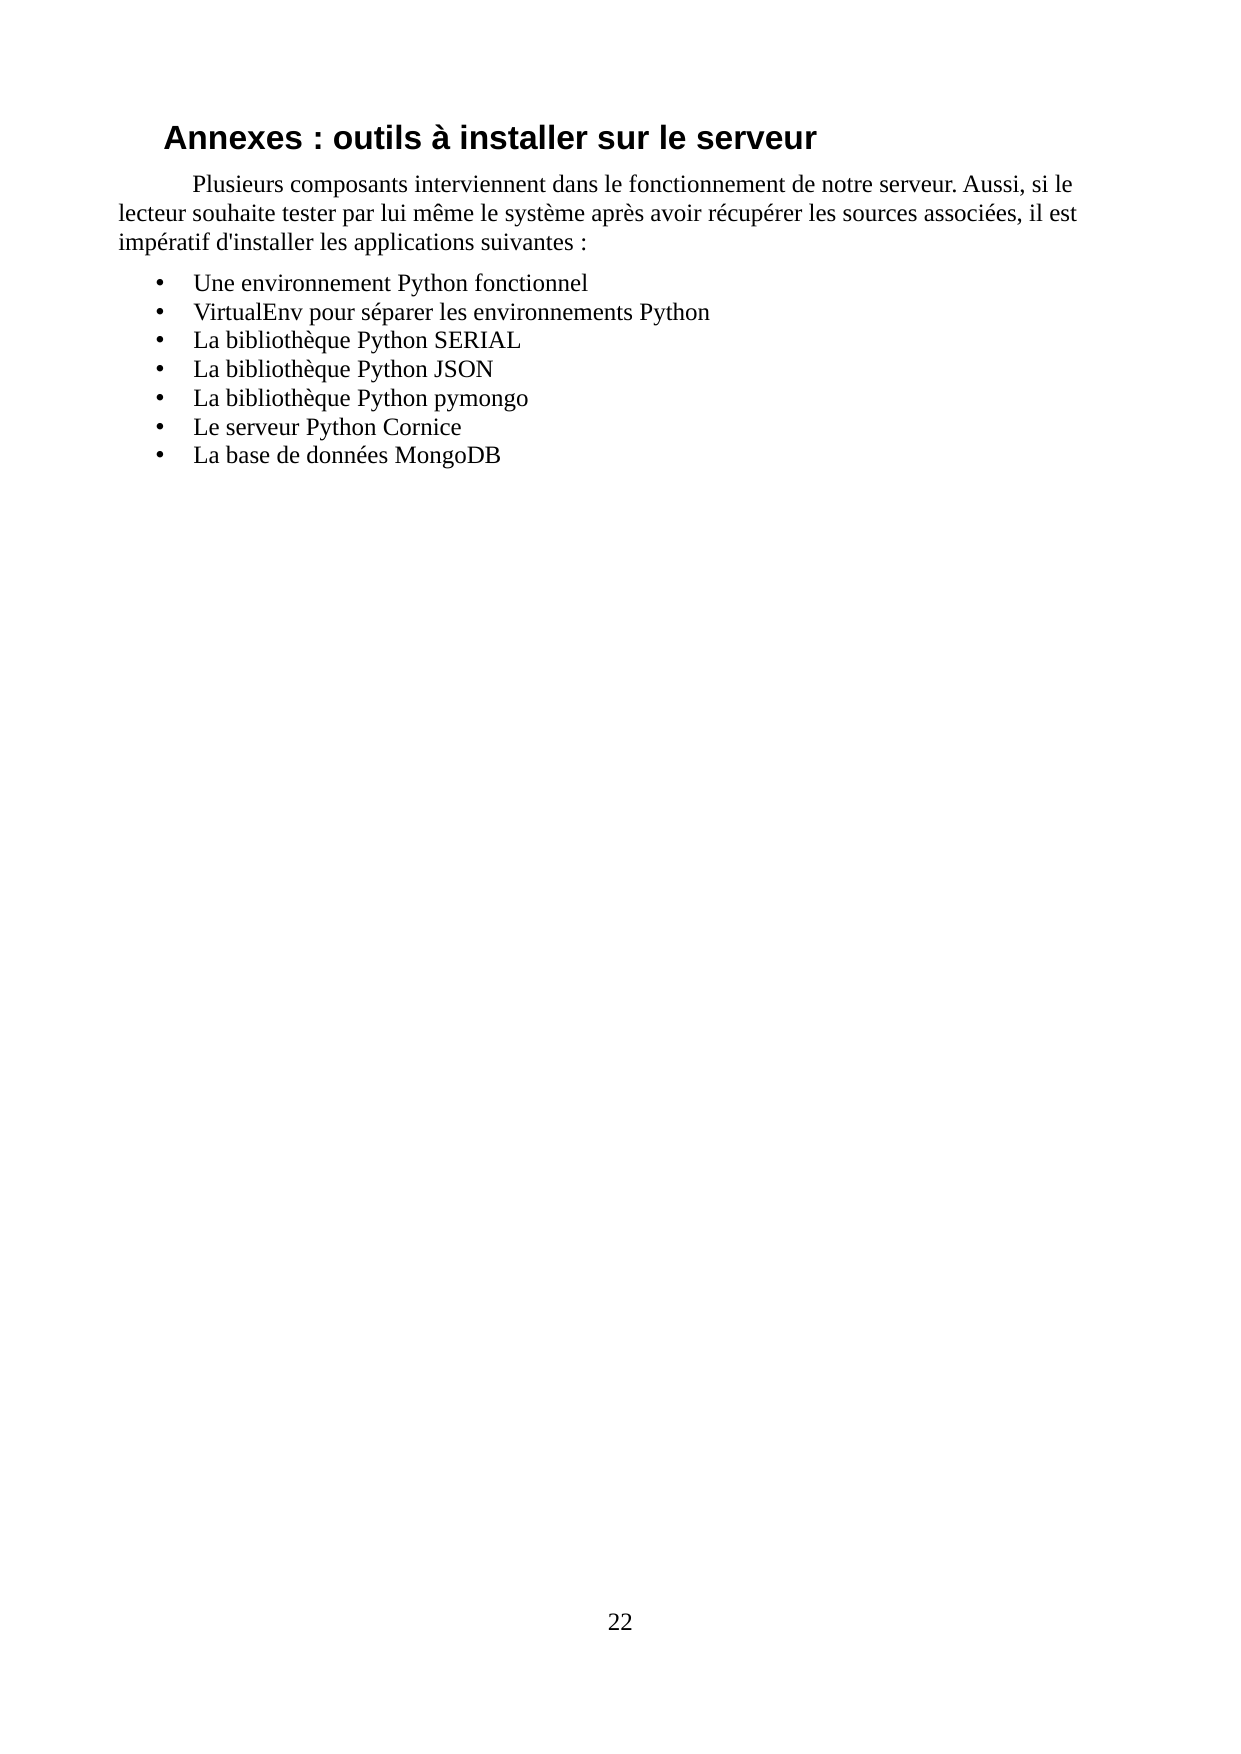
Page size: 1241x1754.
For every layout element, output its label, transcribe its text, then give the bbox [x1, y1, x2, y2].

list Une environnement Python fonctionnel [156, 268, 1122, 297]
list La base de données MongoDB [156, 441, 1122, 469]
list VirtualEnv pour séparer les environnements Python [156, 297, 1122, 326]
list Le serveur Python Cornice [156, 412, 1122, 441]
text Plusieurs composants interviennent dans le fonctionnement de notre serveur. Aussi, si le lecteur souhaite tester par lui même le système après avoir récupérer les sources associées, il est impératif d'installer les applications suivantes : [118, 169, 1122, 256]
subtitle Annexes : outils à installer sur le serveur [118, 118, 1122, 157]
list La bibliothèque Python SERIAL [156, 326, 1122, 354]
list La bibliothèque Python pymongo [156, 383, 1122, 412]
list La bibliothèque Python JSON [156, 354, 1122, 383]
